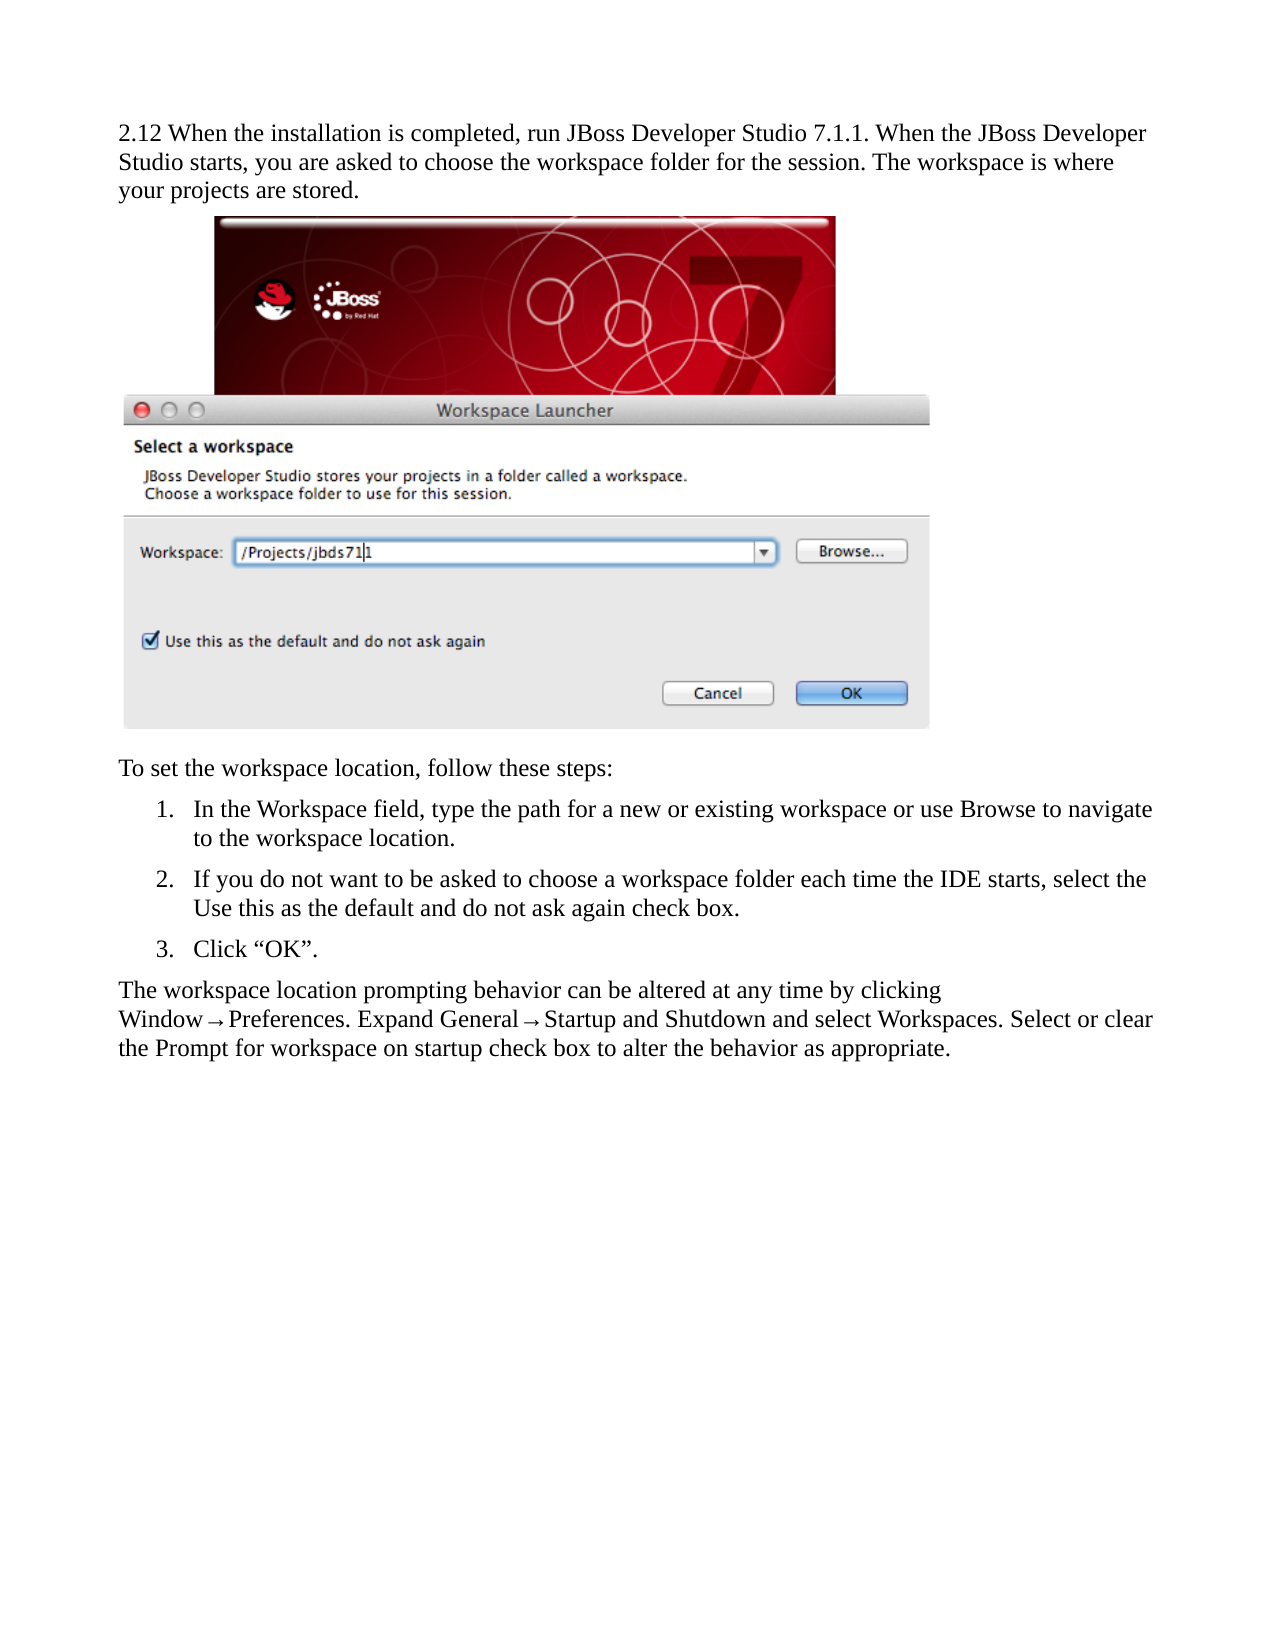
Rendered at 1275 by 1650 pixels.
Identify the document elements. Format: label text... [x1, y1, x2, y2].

list If you do not want to be asked to choose a workspace folder each time the IDE starts, select the Use this as the default and do not ask again check box. [156, 864, 1157, 922]
text The workspace location prompting behavior can be altered at any time by clicking Window→Preferences. Expand General→Startup and Shutdown and select Workspaces. Select or clear the Prompt for workspace on startup check box to alter the behavior as appropriate. [118, 976, 1157, 1062]
text To set the workspace location, follow these steps: [118, 753, 1157, 782]
picture [123, 216, 930, 729]
text 2.12 When the installation is completed, run JBoss Developer Studio 7.1.1. When the JBoss Developer Studio starts, you are asked to choose the workspace folder for the session. The workspace is where your projects are stored. [118, 118, 1157, 204]
list In the Workspace field, type the path for a new or existing workspace or use Browse to navigate to the workspace location. [156, 794, 1157, 852]
list Click “OK”. [156, 934, 1157, 963]
